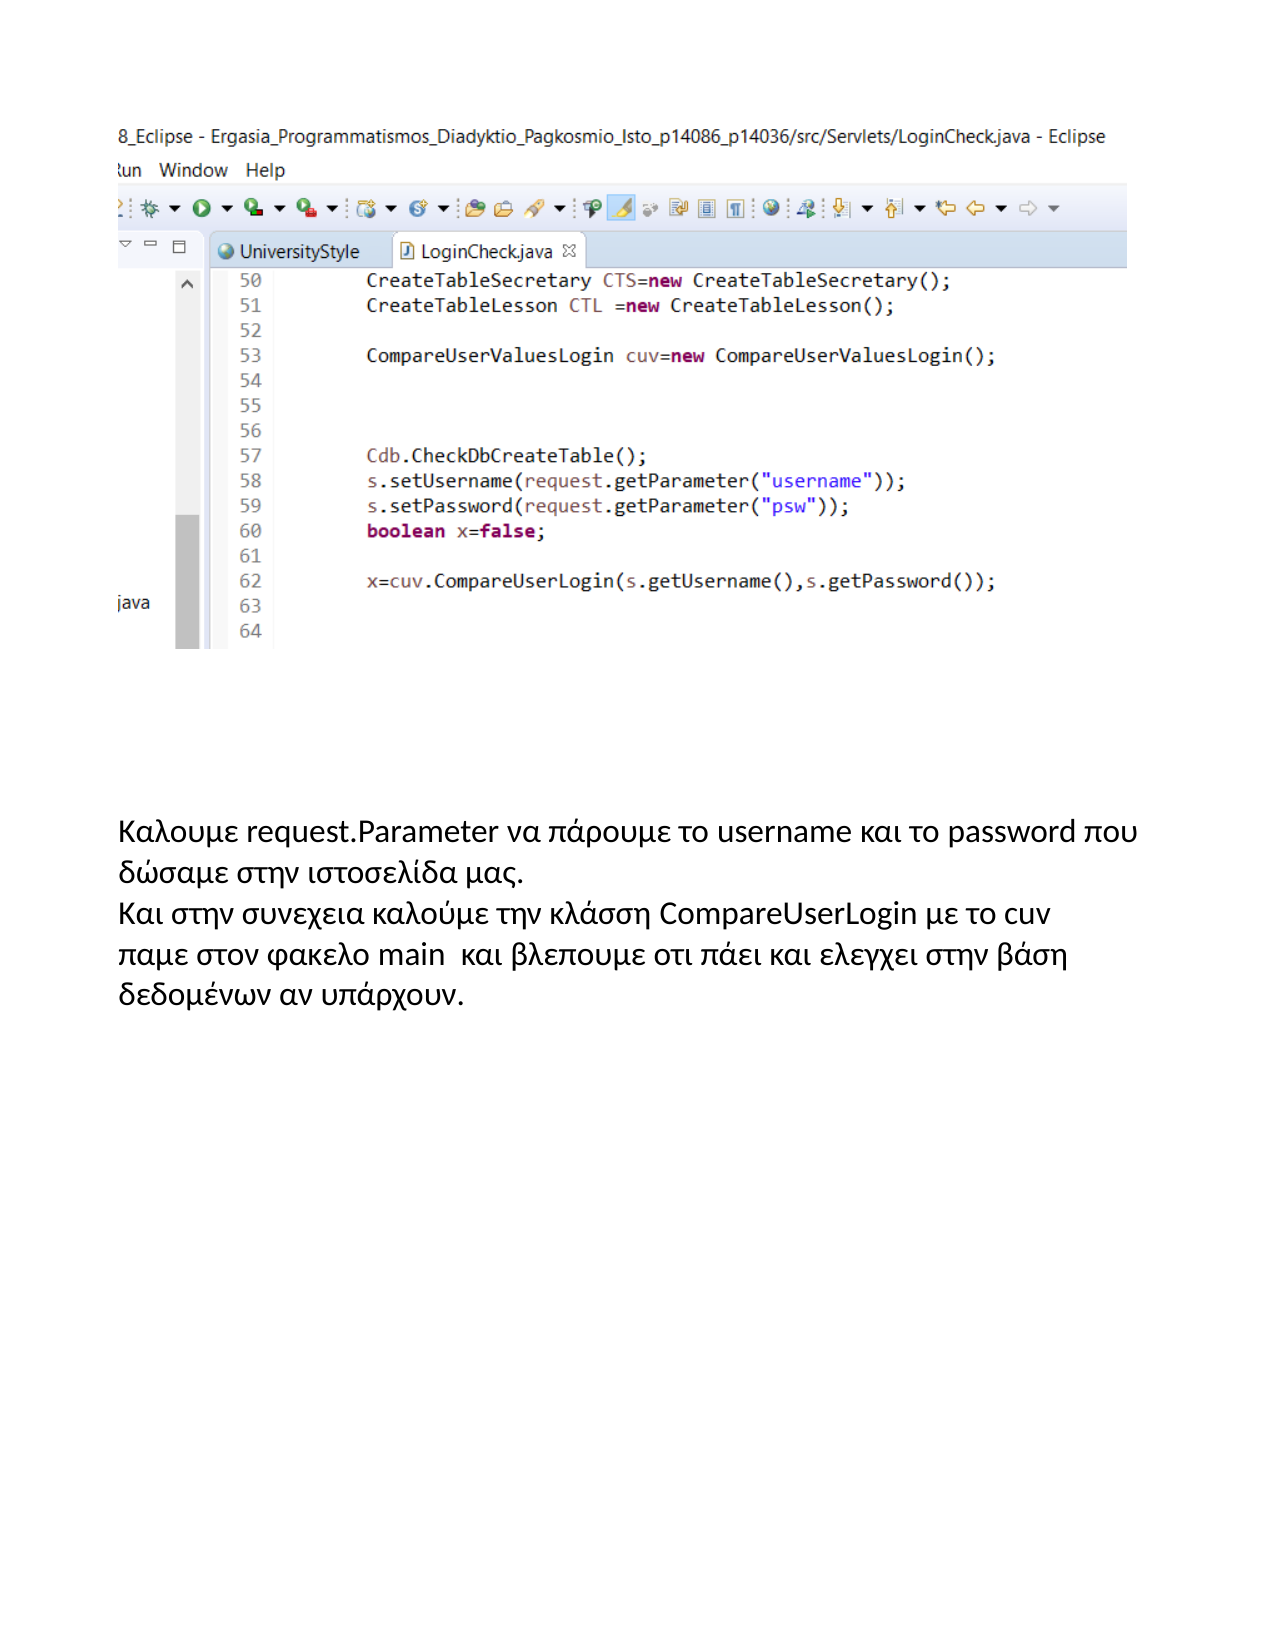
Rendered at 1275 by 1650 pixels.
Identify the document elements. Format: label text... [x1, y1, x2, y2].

text Και στην συνεχεια καλούμε την κλάσση CompareUserLogin με το cuv [118, 892, 1157, 933]
text παμε στον φακελο main και βλεπουμε οτι πάει και ελεγχει στην βάση δεδομένων αν υπάρχουν. [118, 933, 1157, 1014]
text Καλουμε request.Parameter να πάρουμε το username και το password που δώσαμε στην ιστοσελίδα μας. [118, 811, 1157, 892]
picture [118, 118, 1127, 649]
